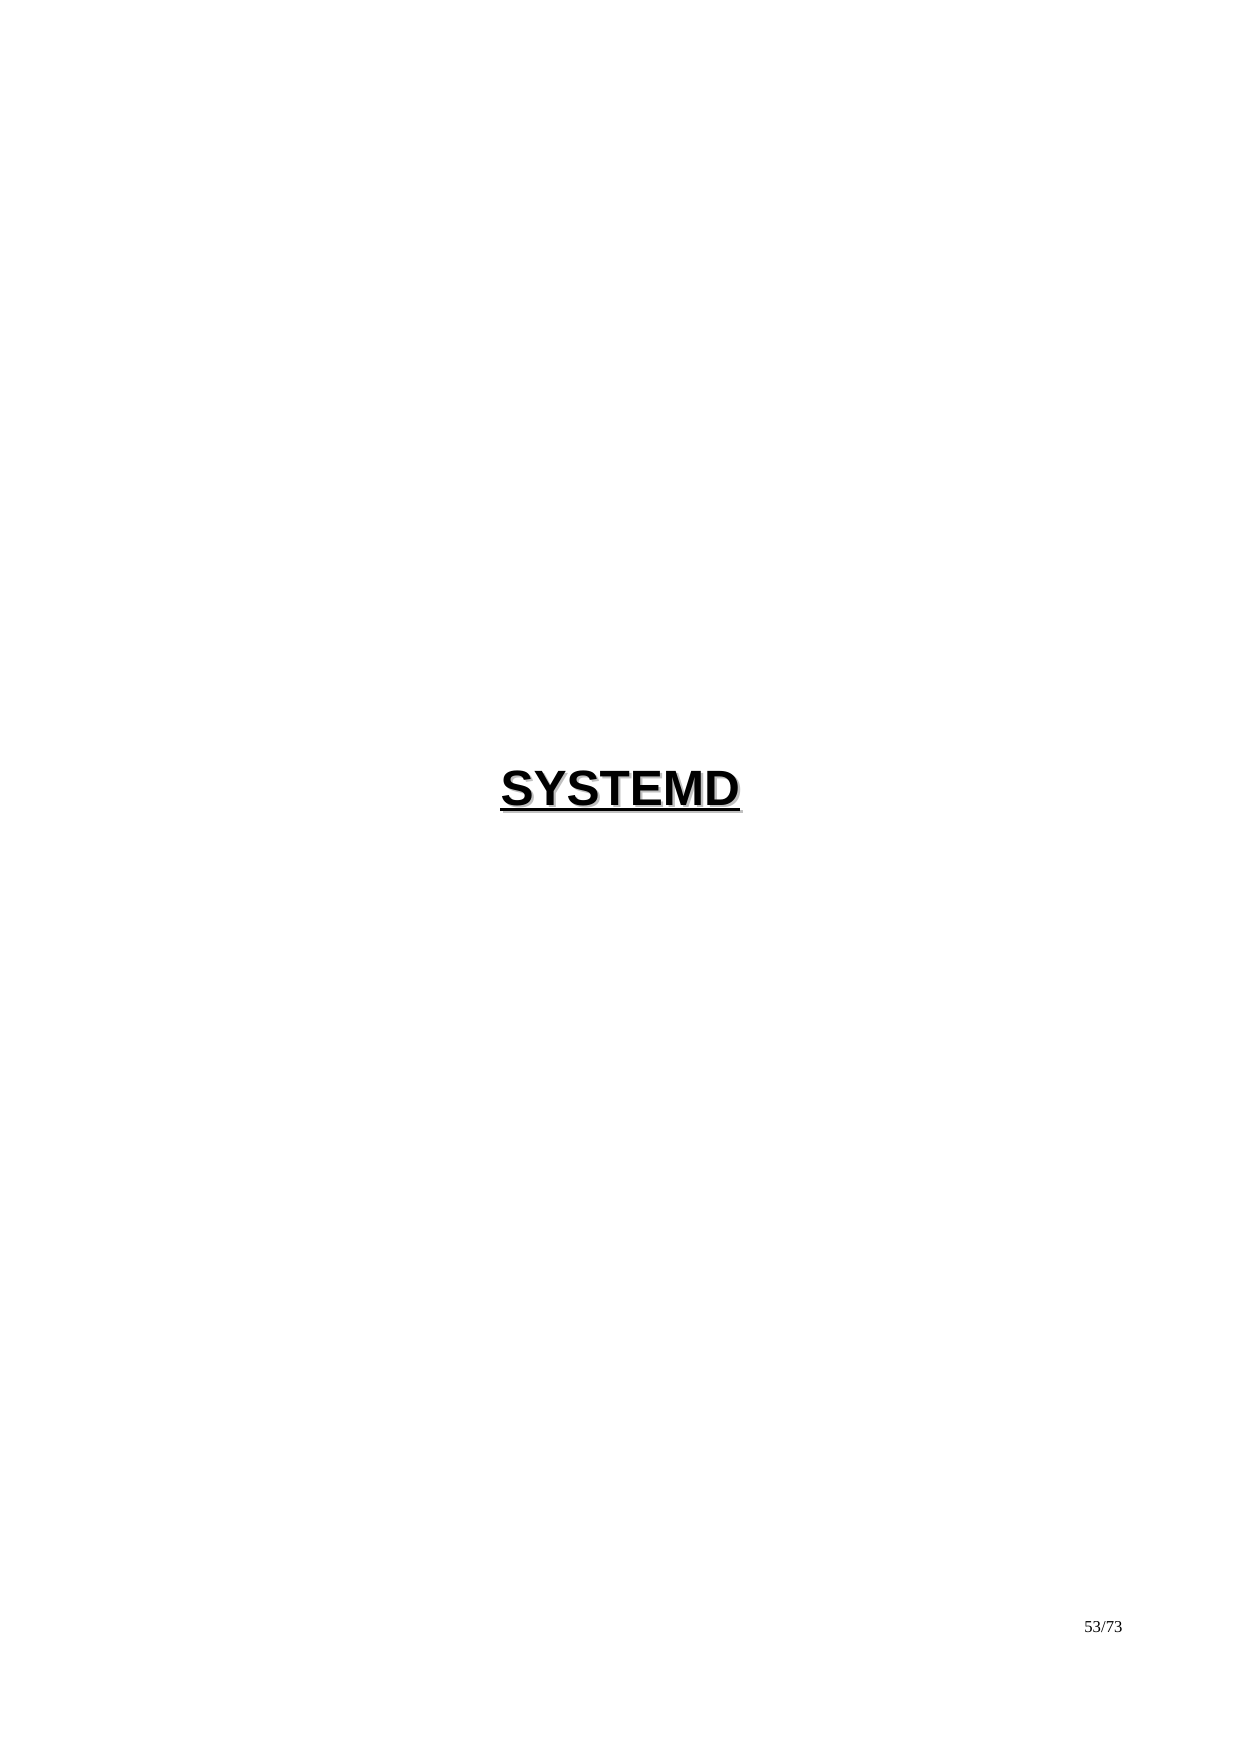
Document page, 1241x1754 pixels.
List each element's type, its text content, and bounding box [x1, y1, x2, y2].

subtitle SYSTEMD [118, 758, 1122, 816]
